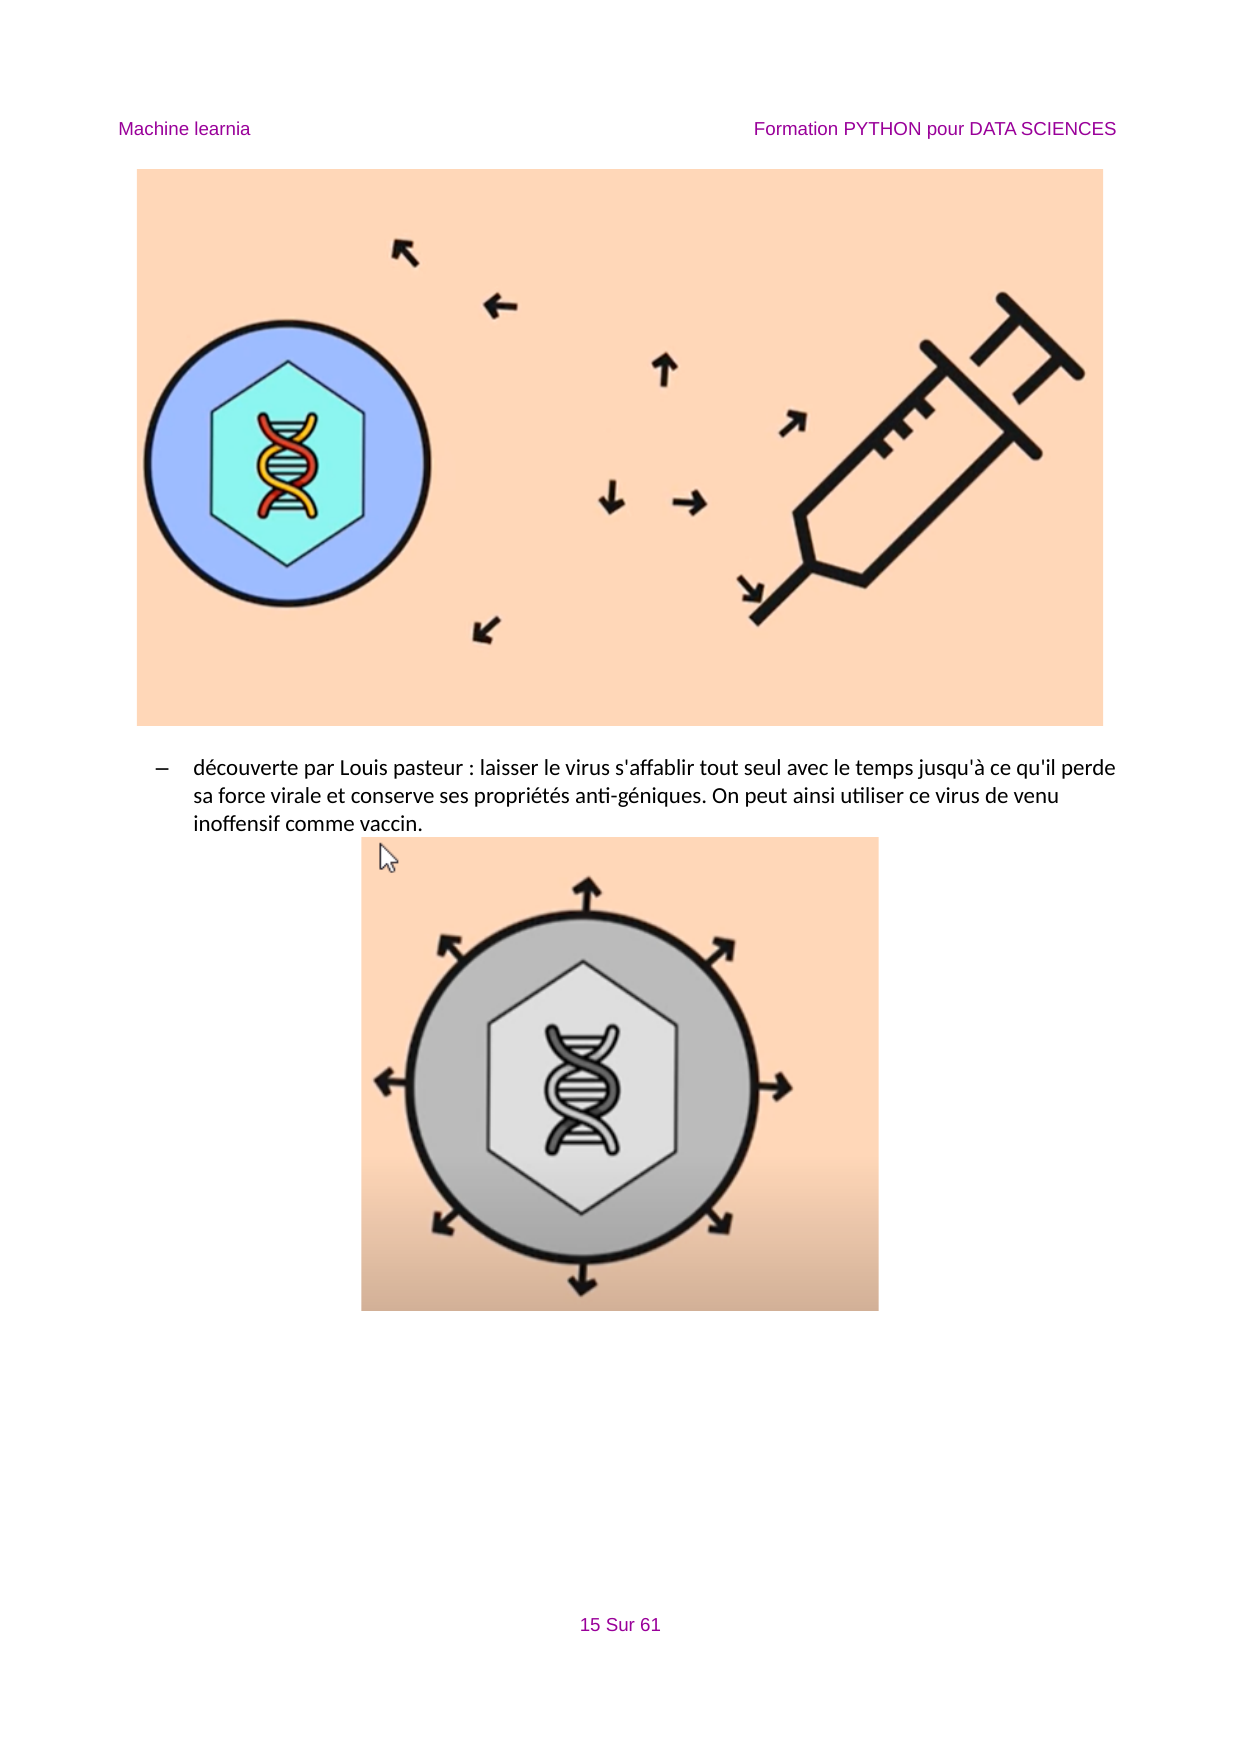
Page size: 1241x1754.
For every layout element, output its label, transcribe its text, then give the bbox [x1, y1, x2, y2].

picture [361, 837, 879, 1311]
picture [136, 169, 1104, 726]
list découverte par Louis pasteur : laisser le virus s'affablir tout seul avec le temps jusqu'à ce qu'il perde sa force virale et conserve ses propriétés anti-géniques. On peut ainsi utiliser ce virus de venu inoffensif comme vaccin. [156, 753, 1122, 837]
